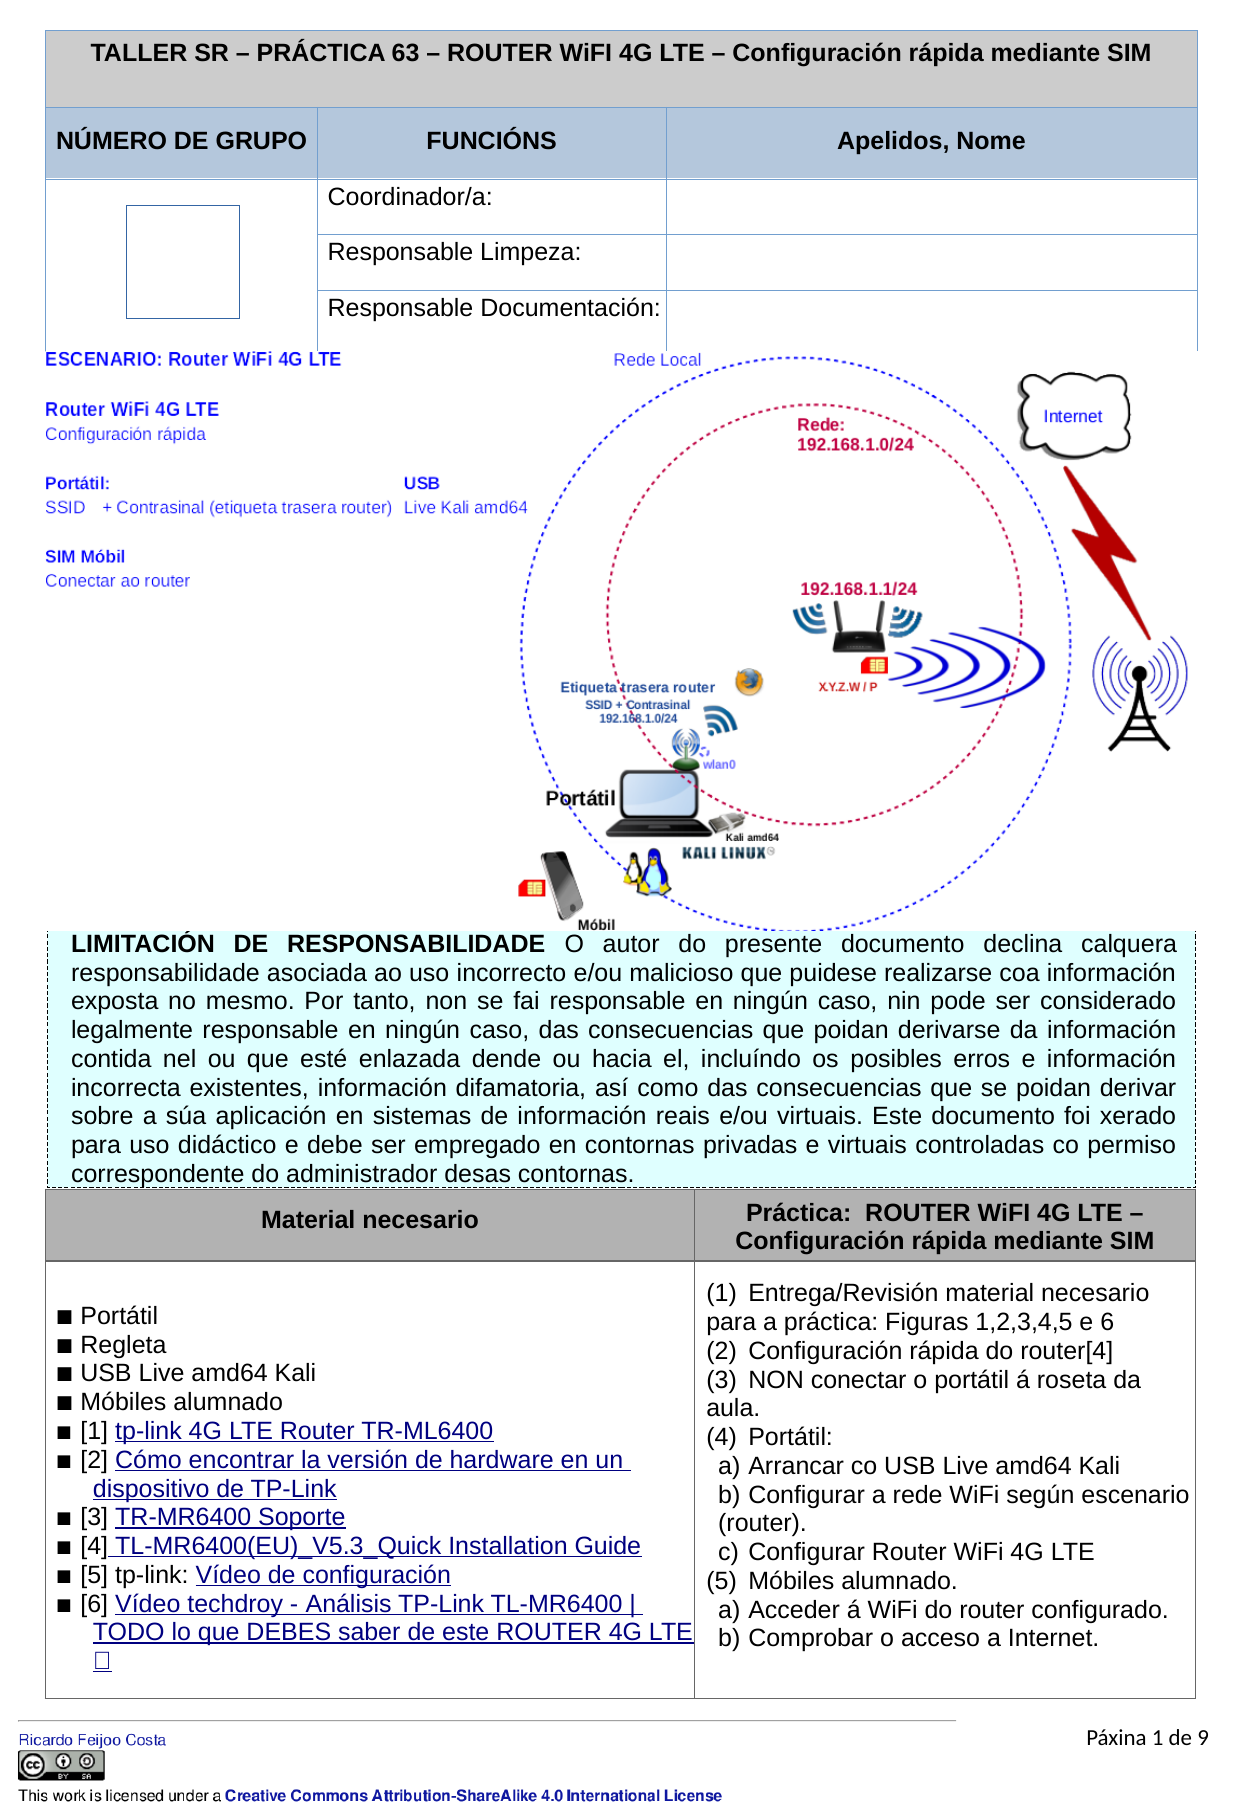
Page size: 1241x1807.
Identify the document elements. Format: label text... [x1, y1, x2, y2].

table_cell [667, 180, 1197, 234]
table_cell NÚMERO DE GRUPO [46, 108, 317, 178]
table_cell Apelidos, Nome [667, 108, 1197, 178]
table_cell [46, 180, 317, 351]
picture [8, 1715, 957, 1806]
table_header Material necesario [46, 1190, 694, 1260]
table_cell FUNCIÓNS [318, 108, 666, 178]
table_cell Entrega/Revisión material necesario para a práctica: Figuras 1,2,3,4,5 e 6 Configuración rápida do router[4] NON conectar o portátil á roseta da aula. Portátil: Arrancar co USB Live amd64 Kali Configurar a rede WiFi según escenario (router). Configurar Router WiFi 4G LTE Móbiles alumnado. Acceder á WiFi do router configurado. Comprobar o acceso a Internet. [695, 1262, 1195, 1698]
table_cell [667, 291, 1197, 351]
table_header Práctica: ROUTER WiFI 4G LTE – Configuración rápida mediante SIM [695, 1190, 1195, 1260]
table_cell [667, 235, 1197, 289]
table_cell Portátil Regleta USB Live amd64 Kali Móbiles alumnado [1] tp-link 4G LTE Router TR-ML6400 [2] Cómo encontrar la versión de hardware en un dispositivo de TP-Link [3] TR-MR6400 Soporte [4] TL-MR6400(EU)_V5.3_Quick Installation Guide [5] tp-link: Vídeo de configuración [6] Vídeo techdroy - Análisis TP-Link TL-MR6400 | TODO lo que DEBES saber de este ROUTER 4G LTE 🚀 [46, 1262, 694, 1698]
table_cell Coordinador/a: [318, 180, 666, 234]
picture [45, 351, 1209, 931]
table_cell Responsable Limpeza: [318, 235, 666, 289]
table_cell Responsable Documentación: [318, 291, 666, 351]
table_header TALLER SR – PRÁCTICA 63 – ROUTER WiFI 4G LTE – Configuración rápida mediante SIM [46, 31, 1197, 107]
